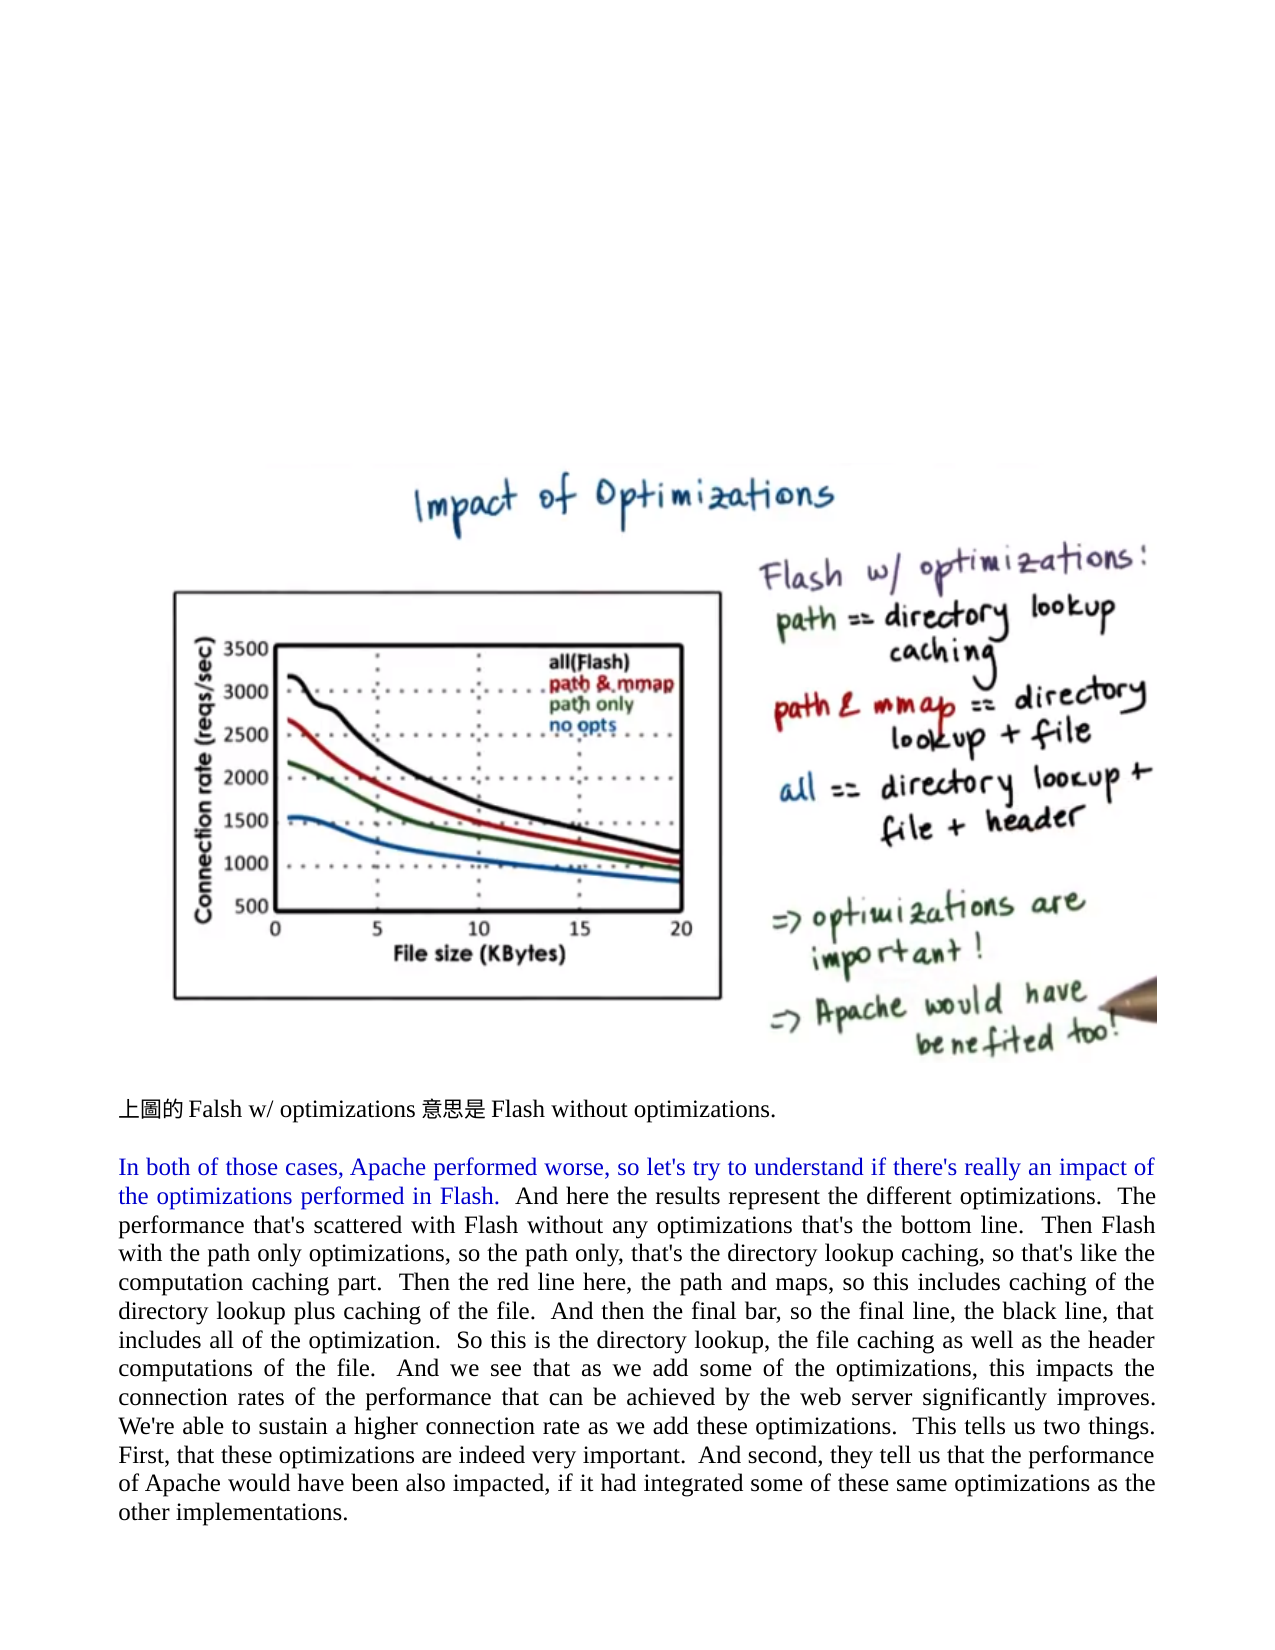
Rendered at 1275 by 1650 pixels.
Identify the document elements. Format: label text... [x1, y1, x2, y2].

text 上圖的Falsh w/ optimizations意思是Flash without optimizations. [118, 1092, 1157, 1123]
text In both of those cases, Apache performed worse, so let's try to understand if there's really an impact of the optimizations performed in Flash. And here the results represent the different optimizations. The performance that's scattered with Flash without any optimizations that's the bottom line. Then Flash with the path only optimizations, so the path only, that's the directory lookup caching, so that's like the computation caching part. Then the red line here, the path and maps, so this includes caching of the directory lookup plus caching of the file. And then the final bar, so the final line, the black line, that includes all of the optimization. So this is the directory lookup, the file caching as well as the header computations of the file. And we see that as we add some of the optimizations, this impacts the connection rates of the performance that can be achieved by the web server significantly improves. We're able to sustain a higher connection rate as we add these optimizations. This tells us two things. First, that these optimizations are indeed very important. And second, they tell us that the performance of Apache would have been also impacted, if it had integrated some of these same optimizations as the other implementations. [118, 1152, 1157, 1526]
picture [118, 463, 1157, 1063]
